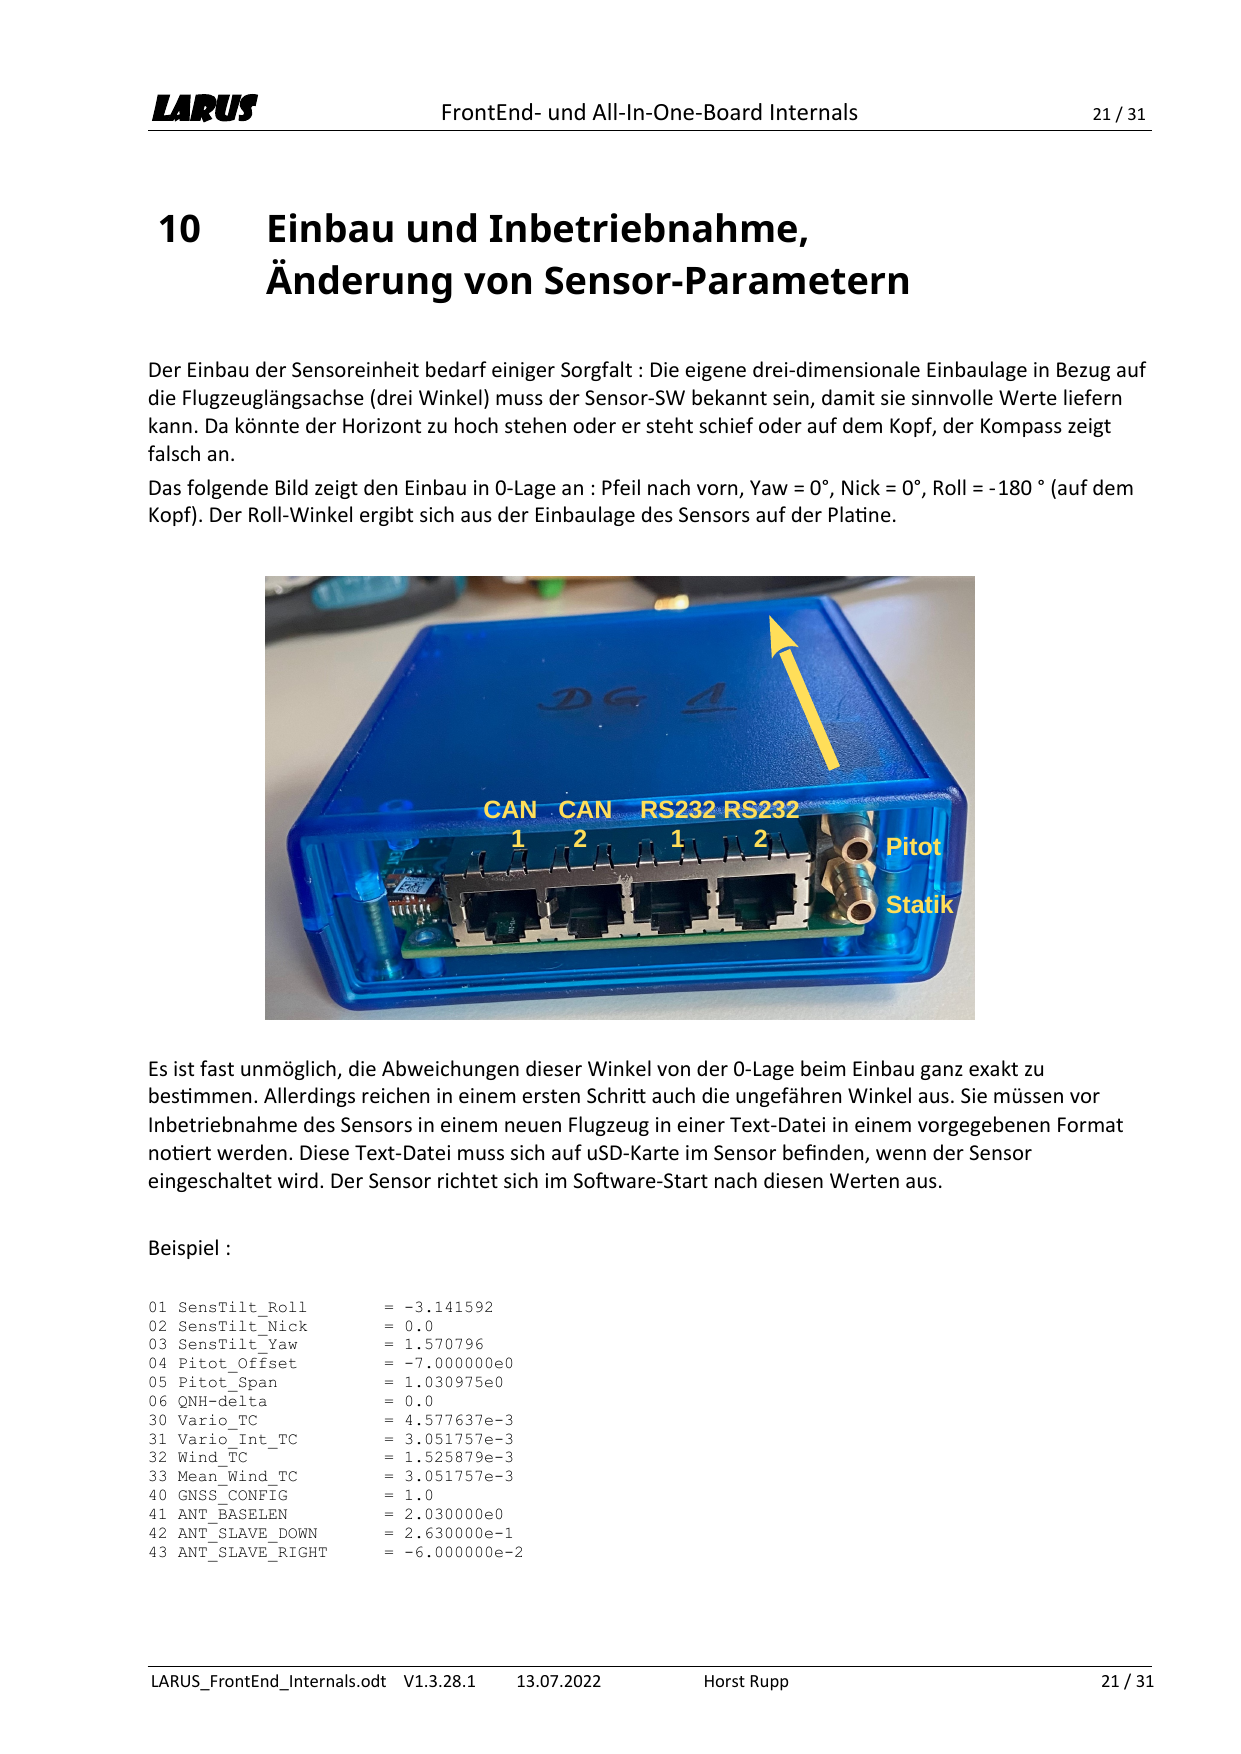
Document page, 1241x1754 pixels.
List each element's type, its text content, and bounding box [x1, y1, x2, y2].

text 40 GNSS_CONFIG = 1.0 [148, 1487, 1152, 1506]
text 32 Wind_TC = 1.525879e-3 [148, 1449, 1152, 1468]
text 30 Vario_TC = 4.577637e-3 [148, 1411, 1152, 1430]
text 03 SensTilt_Yaw = 1.570796 [148, 1336, 1152, 1355]
text 31 Vario_Int_TC = 3.051757e-3 [148, 1430, 1152, 1449]
text 42 ANT_SLAVE_DOWN = 2.630000e-1 [148, 1524, 1152, 1543]
text 02 SensTilt_Nick = 0.0 [148, 1317, 1152, 1336]
text 04 Pitot_Offset = -7.000000e0 [148, 1355, 1152, 1374]
text Das folgende Bild zeigt den Einbau in 0-Lage an : Pfeil nach vorn, Yaw = 0°, Nick = 0°, Roll = -180 ° (auf dem Kopf). Der Roll-Winkel ergibt sich aus der Einbaulage des Sensors auf der Platine. [148, 473, 1152, 529]
subtitle Einbau und Inbetriebnahme, Änderung von Sensor-Parametern [148, 173, 1128, 305]
text 33 Mean_Wind_TC = 3.051757e-3 [148, 1468, 1152, 1487]
text 01 SensTilt_Roll = -3.141592 [148, 1298, 1152, 1317]
text 06 QNH-delta = 0.0 [148, 1392, 1152, 1411]
text Beispiel : [148, 1233, 1152, 1261]
text 41 ANT_BASELEN = 2.030000e0 [148, 1506, 1152, 1524]
text Es ist fast unmöglich, die Abweichungen dieser Winkel von der 0-Lage beim Einbau ganz exakt zu bestimmen. Allerdings reichen in einem ersten Schritt auch die ungefähren Winkel aus. Sie müssen vor Inbetriebnahme des Sensors in einem neuen Flugzeug in einer Text-Datei in einem vorgegebenen Format notiert werden. Diese Text-Datei muss sich auf uSD-Karte im Sensor befinden, wenn der Sensor eingeschaltet wird. Der Sensor richtet sich im Software-Start nach diesen Werten aus. [148, 1054, 1152, 1194]
text Der Einbau der Sensoreinheit bedarf einiger Sorgfalt : Die eigene drei-dimensionale Einbaulage in Bezug auf die Flugzeuglängsachse (drei Winkel) muss der Sensor-SW bekannt sein, damit sie sinnvolle Werte liefern kann. Da könnte der Horizont zu hoch stehen oder er steht schief oder auf dem Kopf, der Kompass zeigt falsch an. [148, 355, 1152, 467]
text 05 Pitot_Span = 1.030975e0 [148, 1374, 1152, 1392]
text 43 ANT_SLAVE_RIGHT = -6.000000e-2 [148, 1543, 1152, 1562]
picture [265, 576, 975, 1020]
